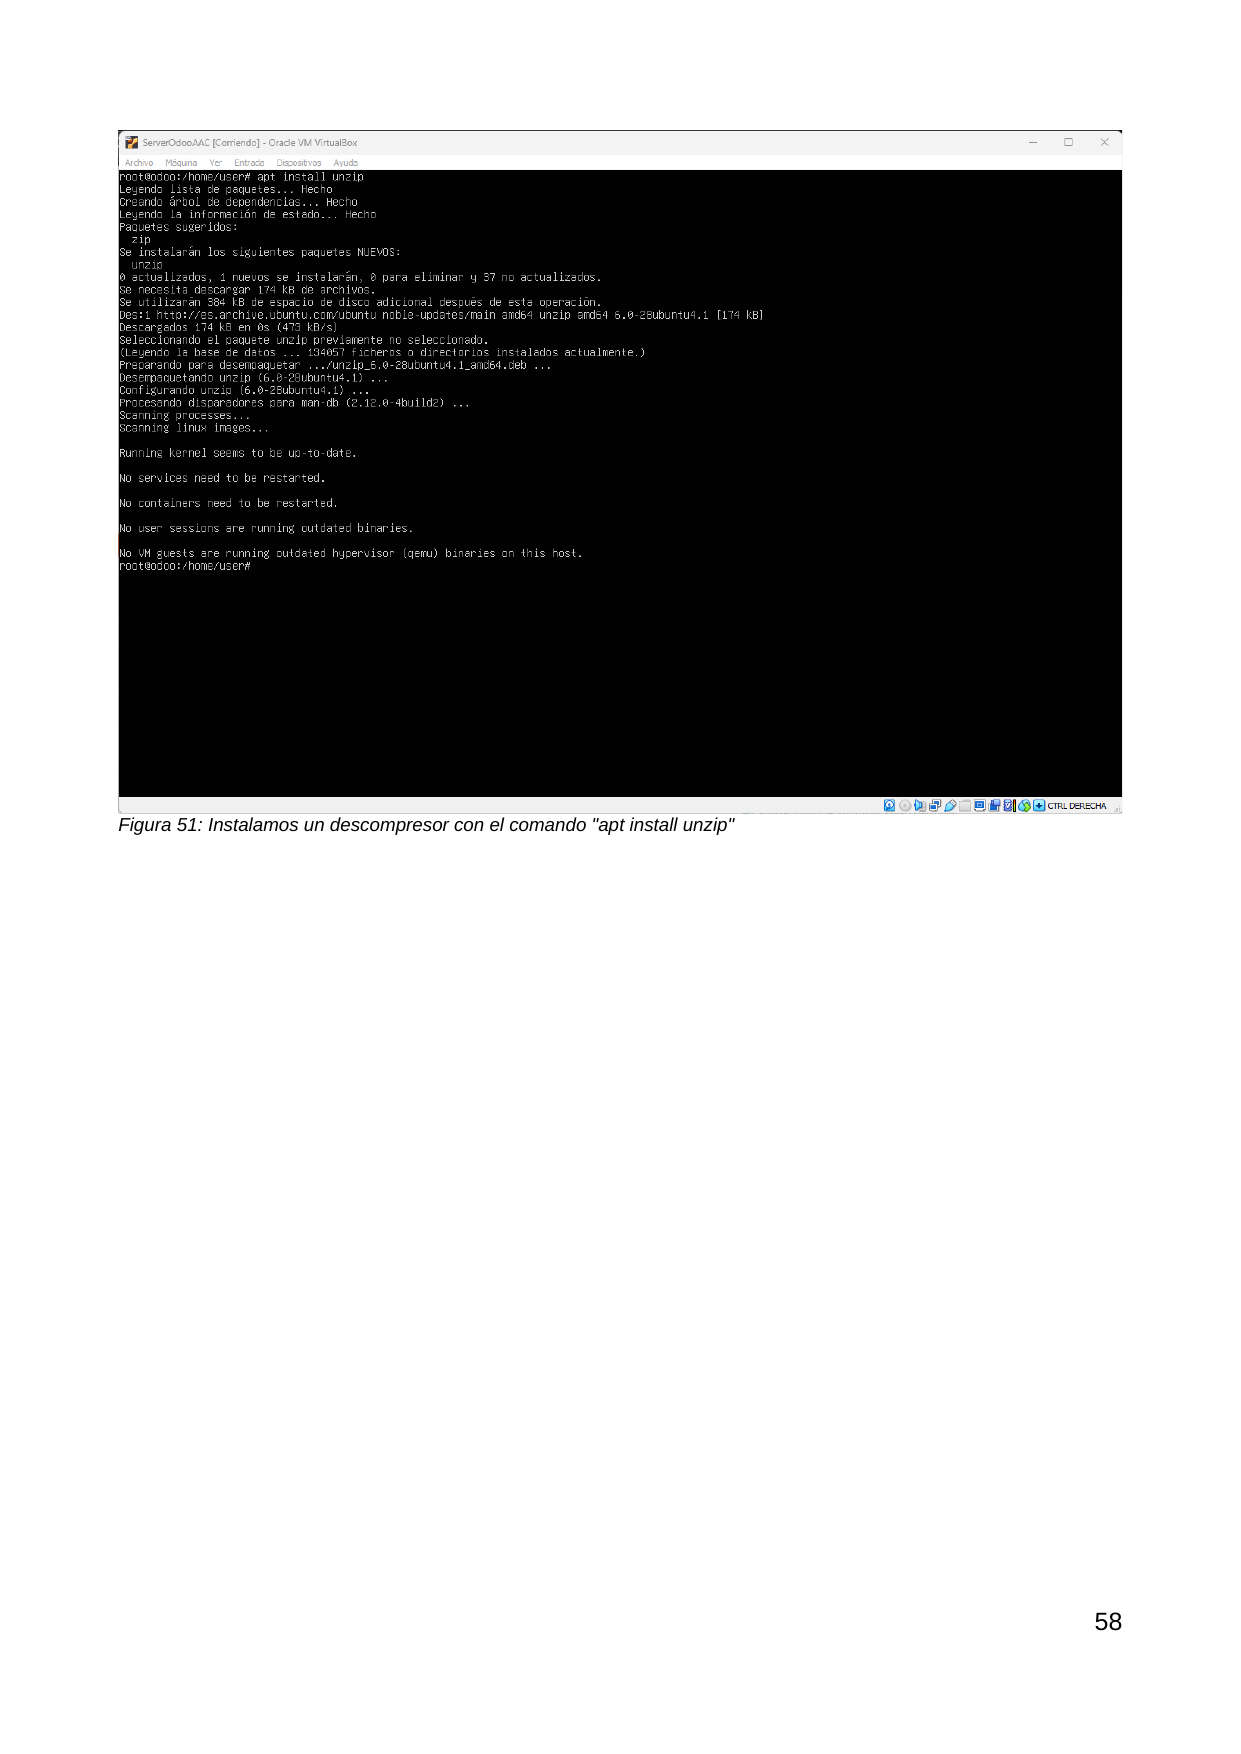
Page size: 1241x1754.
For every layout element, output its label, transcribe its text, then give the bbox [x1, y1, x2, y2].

picture [118, 130, 1123, 814]
text Figura 51: Instalamos un descompresor con el comando "apt install unzip" [118, 814, 1122, 835]
